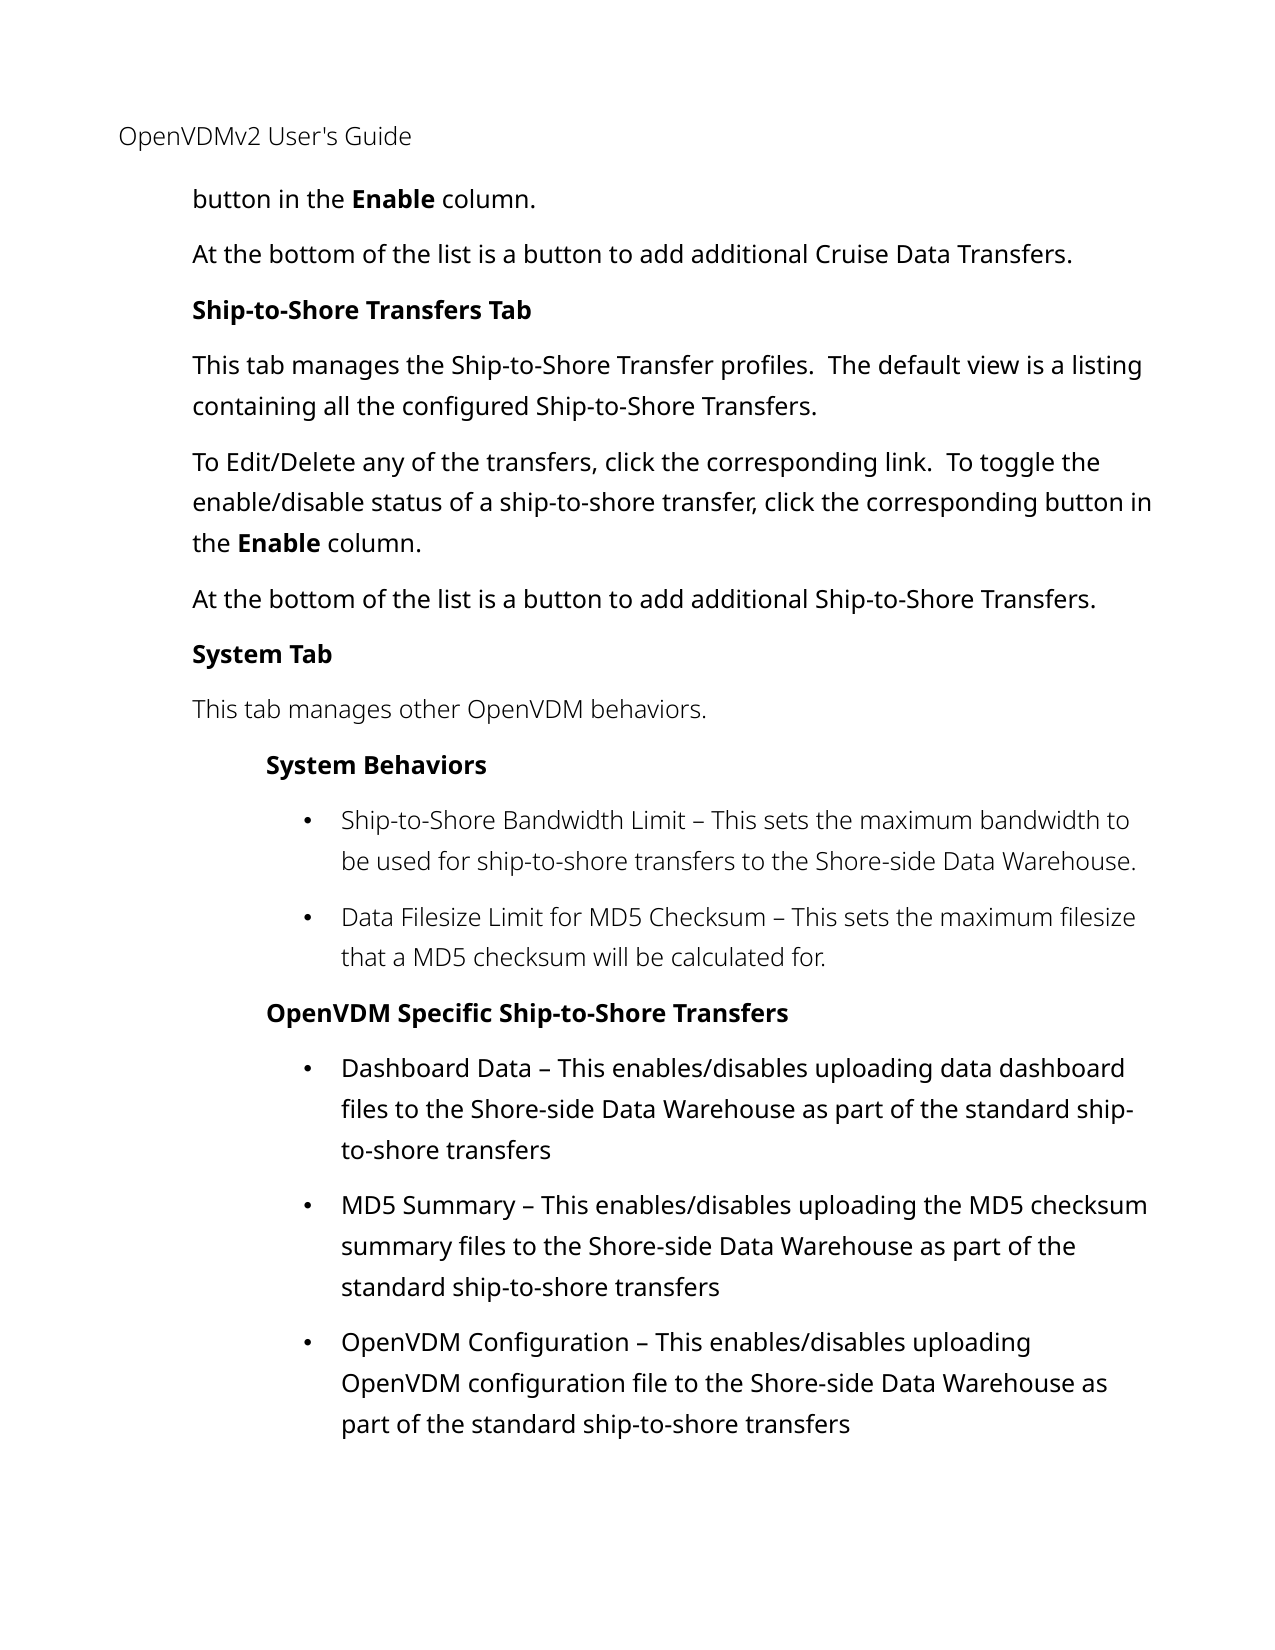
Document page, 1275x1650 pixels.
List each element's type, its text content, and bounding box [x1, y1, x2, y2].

text This tab manages other OpenVDM behaviors. [192, 692, 1157, 726]
list Dashboard Data – This enables/disables uploading data dashboard files to the Shore-side Data Warehouse as part of the standard ship-to-shore transfers [303, 1051, 1157, 1167]
text To Edit/Delete any of the transfers, click the corresponding link. To toggle the enable/disable status of a ship-to-shore transfer, click the corresponding button in the Enable column. [192, 444, 1157, 560]
text System Tab [192, 637, 1157, 671]
text At the bottom of the list is a button to add additional Ship-to-Shore Transfers. [192, 581, 1157, 615]
list MD5 Summary – This enables/disables uploading the MD5 checksum summary files to the Shore-side Data Warehouse as part of the standard ship-to-shore transfers [303, 1188, 1157, 1304]
text System Behaviors [266, 747, 1157, 782]
text This tab manages the Ship-to-Shore Transfer profiles. The default view is a listing containing all the configured Ship-to-Shore Transfers. [192, 348, 1157, 423]
list Ship-to-Shore Bandwidth Limit – This sets the maximum bandwidth to be used for ship-to-shore transfers to the Shore-side Data Warehouse. [303, 803, 1157, 878]
text button in the Enable column. [192, 182, 1157, 216]
text Ship-to-Shore Transfers Tab [192, 292, 1157, 327]
text OpenVDM Specific Ship-to-Shore Transfers [266, 995, 1157, 1029]
list OpenVDM Configuration – This enables/disables uploading OpenVDM configuration file to the Shore-side Data Warehouse as part of the standard ship-to-shore transfers [303, 1325, 1157, 1441]
text At the bottom of the list is a button to add additional Cruise Data Transfers. [192, 237, 1157, 271]
list Data Filesize Limit for MD5 Checksum – This sets the maximum filesize that a MD5 checksum will be calculated for. [303, 899, 1157, 974]
